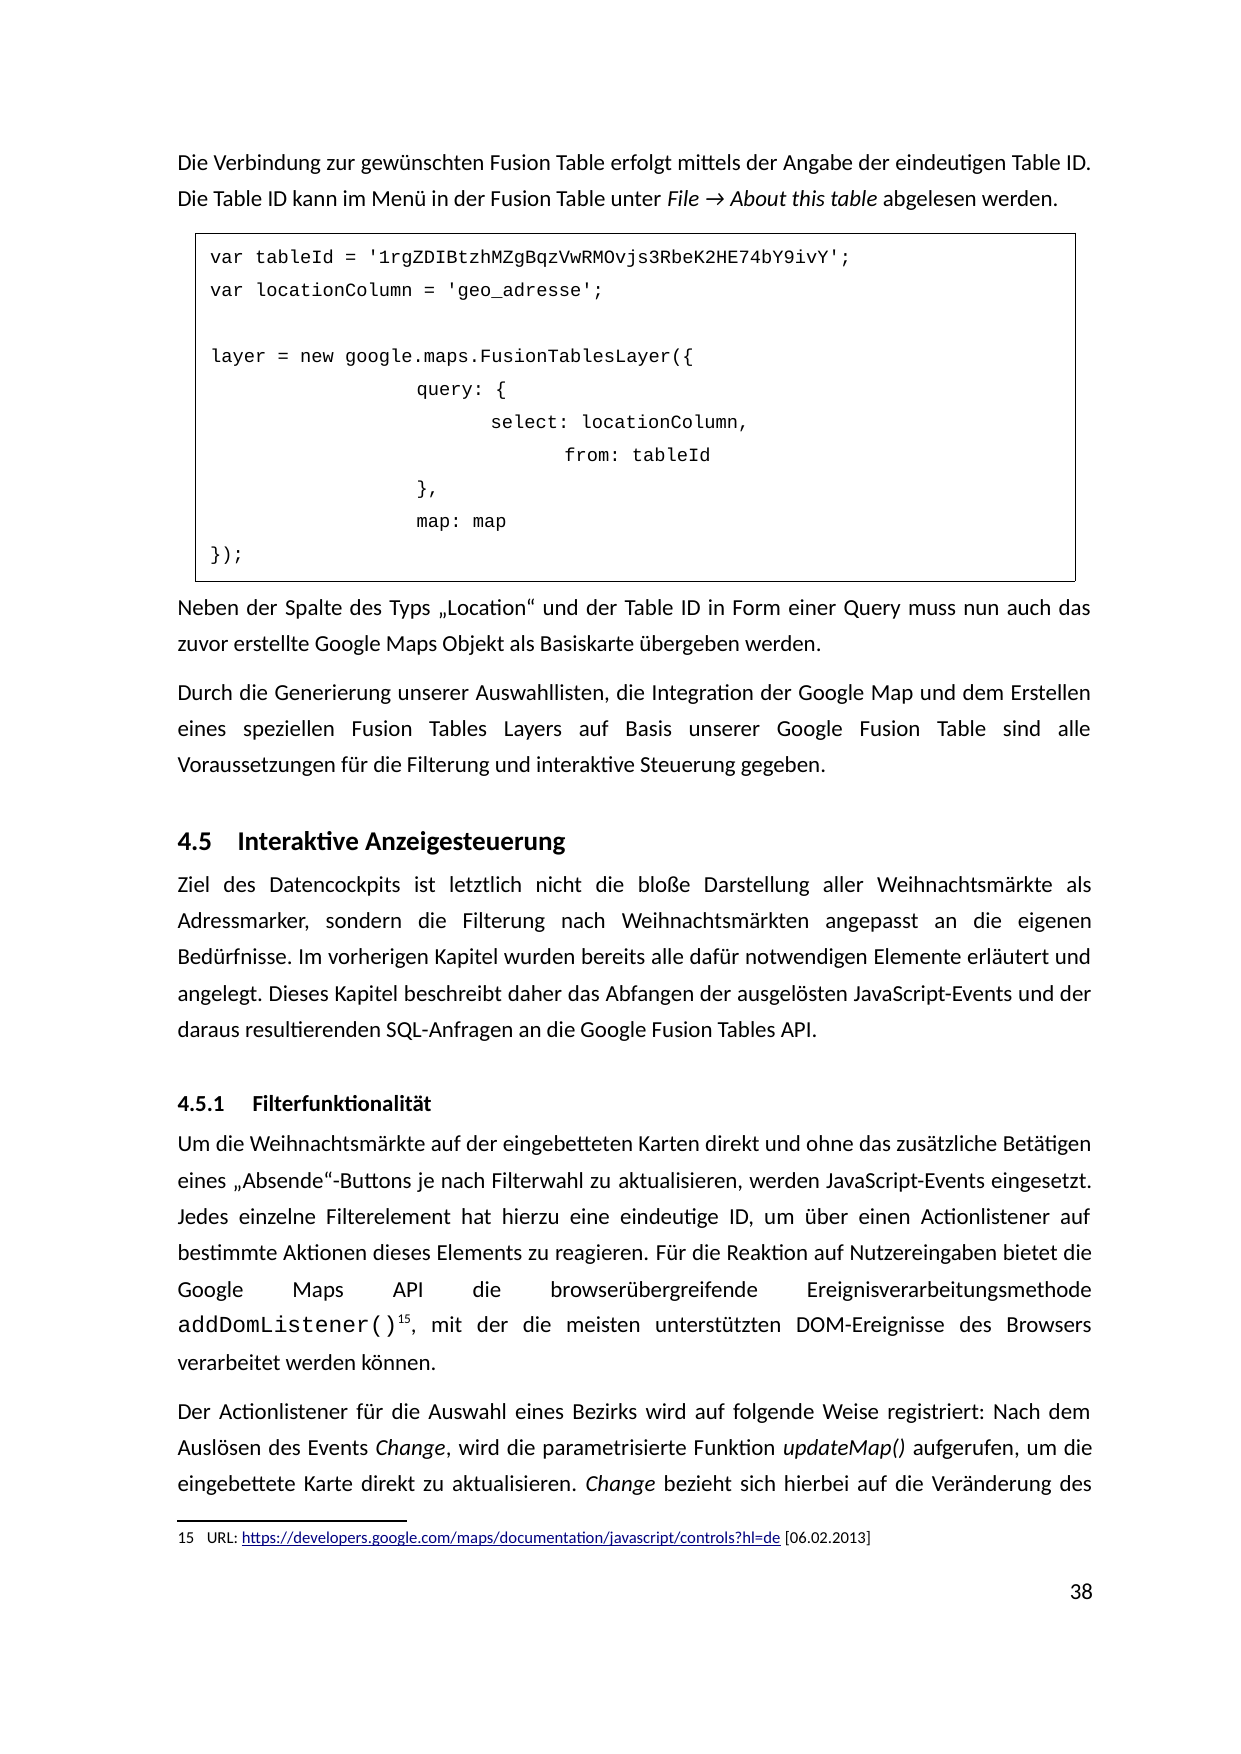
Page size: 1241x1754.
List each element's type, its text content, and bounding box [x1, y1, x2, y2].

text select: locationColumn, [196, 398, 1075, 431]
subtitle Interaktive Anzeigesteuerung [177, 824, 1093, 857]
text from: tableId [196, 431, 1075, 464]
text }); [196, 530, 1075, 581]
text Ziel des Datencockpits ist letztlich nicht die bloße Darstellung aller Weihnachtsmärkte als Adressmarker, sondern die Filterung nach Weihnachtsmärkten angepasst an die eigenen Bedürfnisse. Im vorherigen Kapitel wurden bereits alle dafür notwendigen Elemente erläutert und angelegt. Dieses Kapitel beschreibt daher das Abfangen der ausgelösten JavaScript-Events und der daraus resultierenden SQL-Anfragen an die Google Fusion Tables API. [177, 870, 1093, 1043]
text Durch die Generierung unserer Auswahllisten, die Integration der Google Map und dem Erstellen eines speziellen Fusion Tables Layers auf Basis unserer Google Fusion Table sind alle Voraussetzungen für die Filterung und interaktive Steuerung gegeben. [177, 678, 1093, 778]
text Der Actionlistener für die Auswahl eines Bezirks wird auf folgende Weise registriert: Nach dem Auslösen des Events Change, wird die parametrisierte Funktion updateMap() aufgerufen, um die eingebettete Karte direkt zu aktualisieren. Change bezieht sich hierbei auf die Veränderung des [177, 1397, 1093, 1498]
text query: { [196, 365, 1075, 398]
subtitle Filterfunktionalität [177, 1089, 1093, 1117]
text }, [196, 464, 1075, 497]
text var locationColumn = 'geo_adresse'; [196, 266, 1075, 302]
text Die Verbindung zur gewünschten Fusion Table erfolgt mittels der Angabe der eindeutigen Table ID. Die Table ID kann im Menü in der Fusion Table unter File → About this table abgelesen werden. [177, 148, 1093, 212]
text var tableId = '1rgZDIBtzhMZgBqzVwRMOvjs3RbeK2HE74bY9ivY'; [196, 234, 1075, 266]
text map: map [196, 497, 1075, 530]
text layer = new google.maps.FusionTablesLayer({ [196, 332, 1075, 365]
text URL: https://developers.google.com/maps/documentation/javascript/controls?hl=de [06.02.2013] [177, 1527, 1093, 1547]
text Um die Weihnachtsmärkte auf der eingebetteten Karten direkt und ohne das zusätzliche Betätigen eines „Absende“-Buttons je nach Filterwahl zu aktualisieren, werden JavaScript-Events eingesetzt. Jedes einzelne Filterelement hat hierzu eine eindeutige ID, um über einen Actionlistener auf bestimmte Aktionen dieses Elements zu reagieren. Für die Reaktion auf Nutzereingaben bietet die Google Maps API die browserübergreifende Ereignisverarbeitungsmethode addDomListener(), mit der die meisten unterstützten DOM-Ereignisse des Browsers verarbeitet werden können. [177, 1129, 1093, 1376]
text Neben der Spalte des Typs „Location“ und der Table ID in Form einer Query muss nun auch das zuvor erstellte Google Maps Objekt als Basiskarte übergeben werden. [177, 593, 1093, 657]
